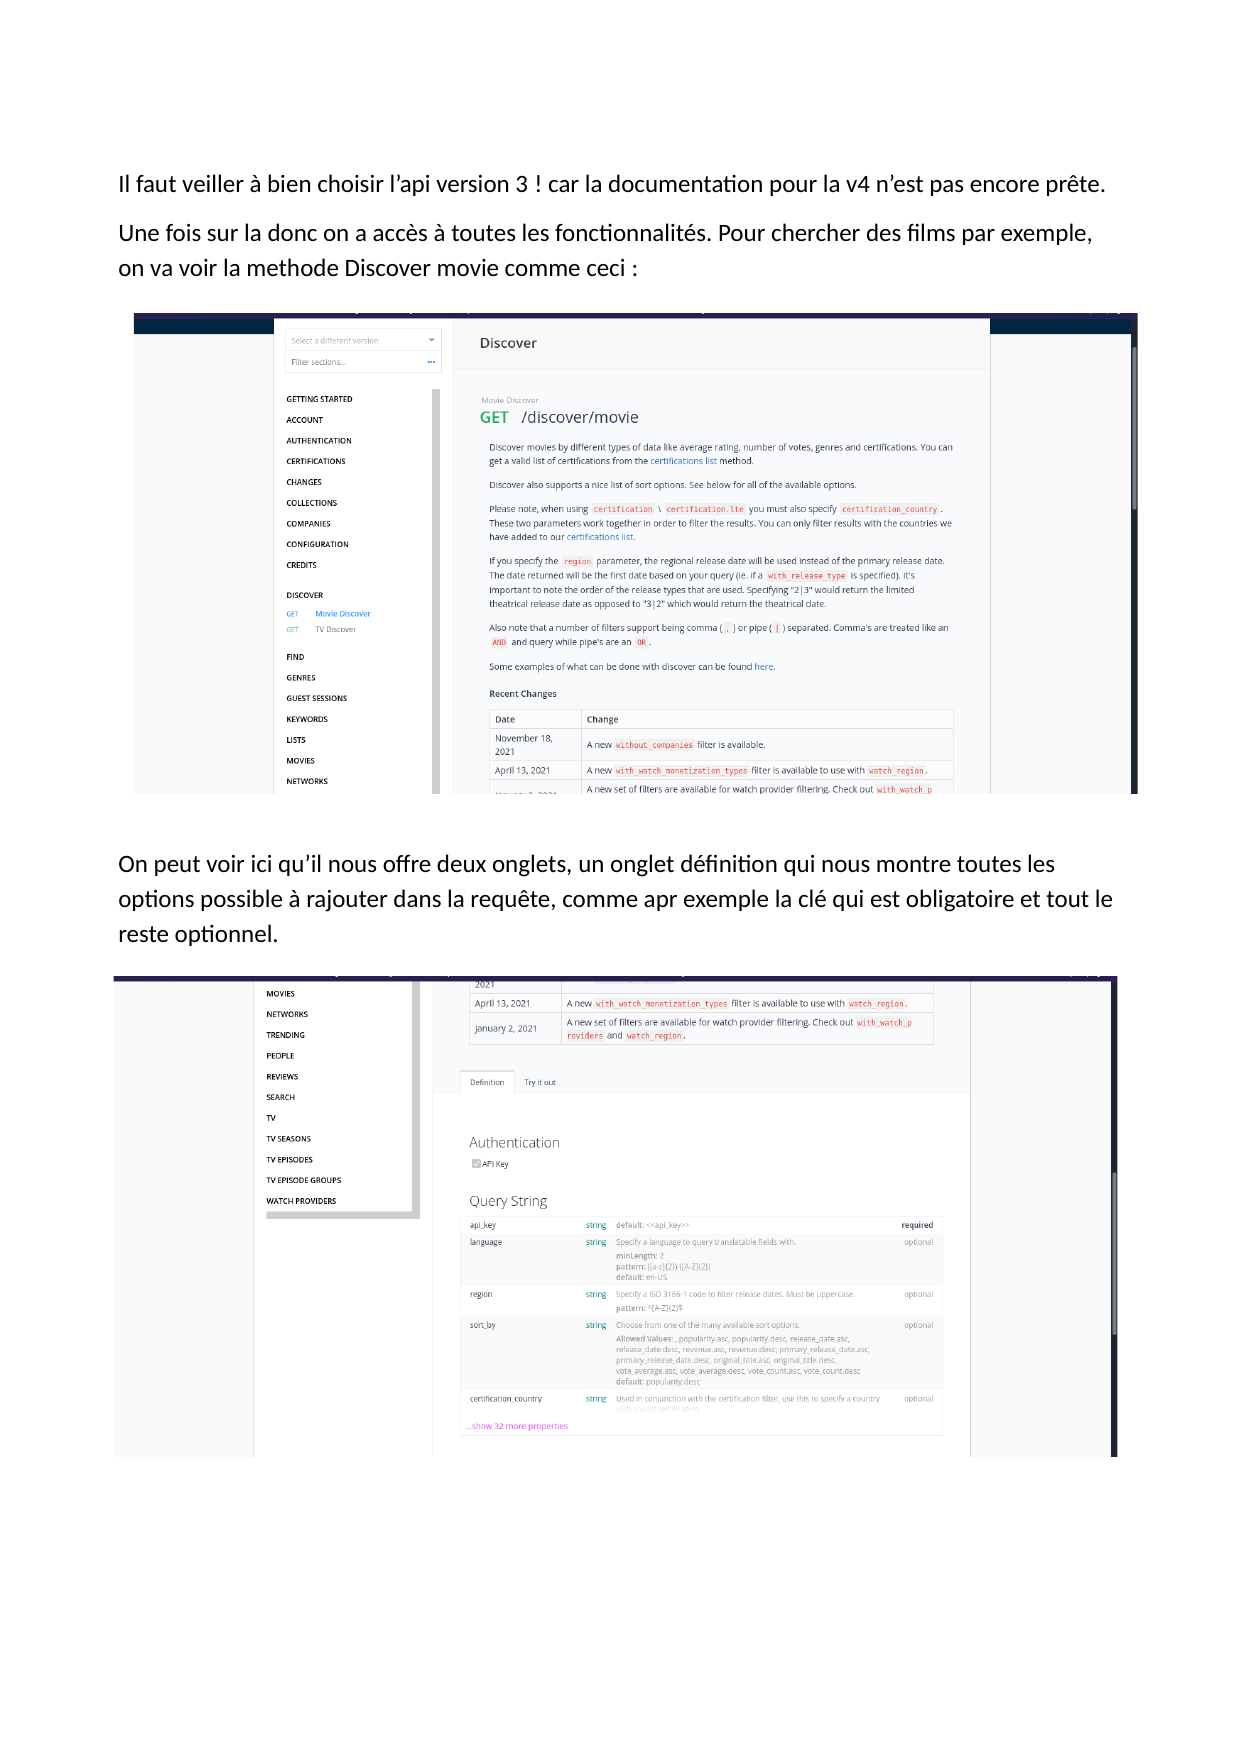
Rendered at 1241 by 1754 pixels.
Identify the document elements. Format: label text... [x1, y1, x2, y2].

text Une fois sur la donc on a accès à toutes les fonctionnalités. Pour chercher des films par exemple, on va voir la methode Discover movie comme ceci : [118, 217, 1122, 283]
text On peut voir ici qu’il nous offre deux onglets, un onglet définition qui nous montre toutes les options possible à rajouter dans la requête, comme apr exemple la clé qui est obligatoire et tout le reste optionnel. [118, 848, 1122, 948]
picture [133, 313, 1138, 794]
picture [113, 976, 1118, 1457]
text Il faut veiller à bien choisir l’api version 3 ! car la documentation pour la v4 n’est pas encore prête. [118, 168, 1122, 198]
